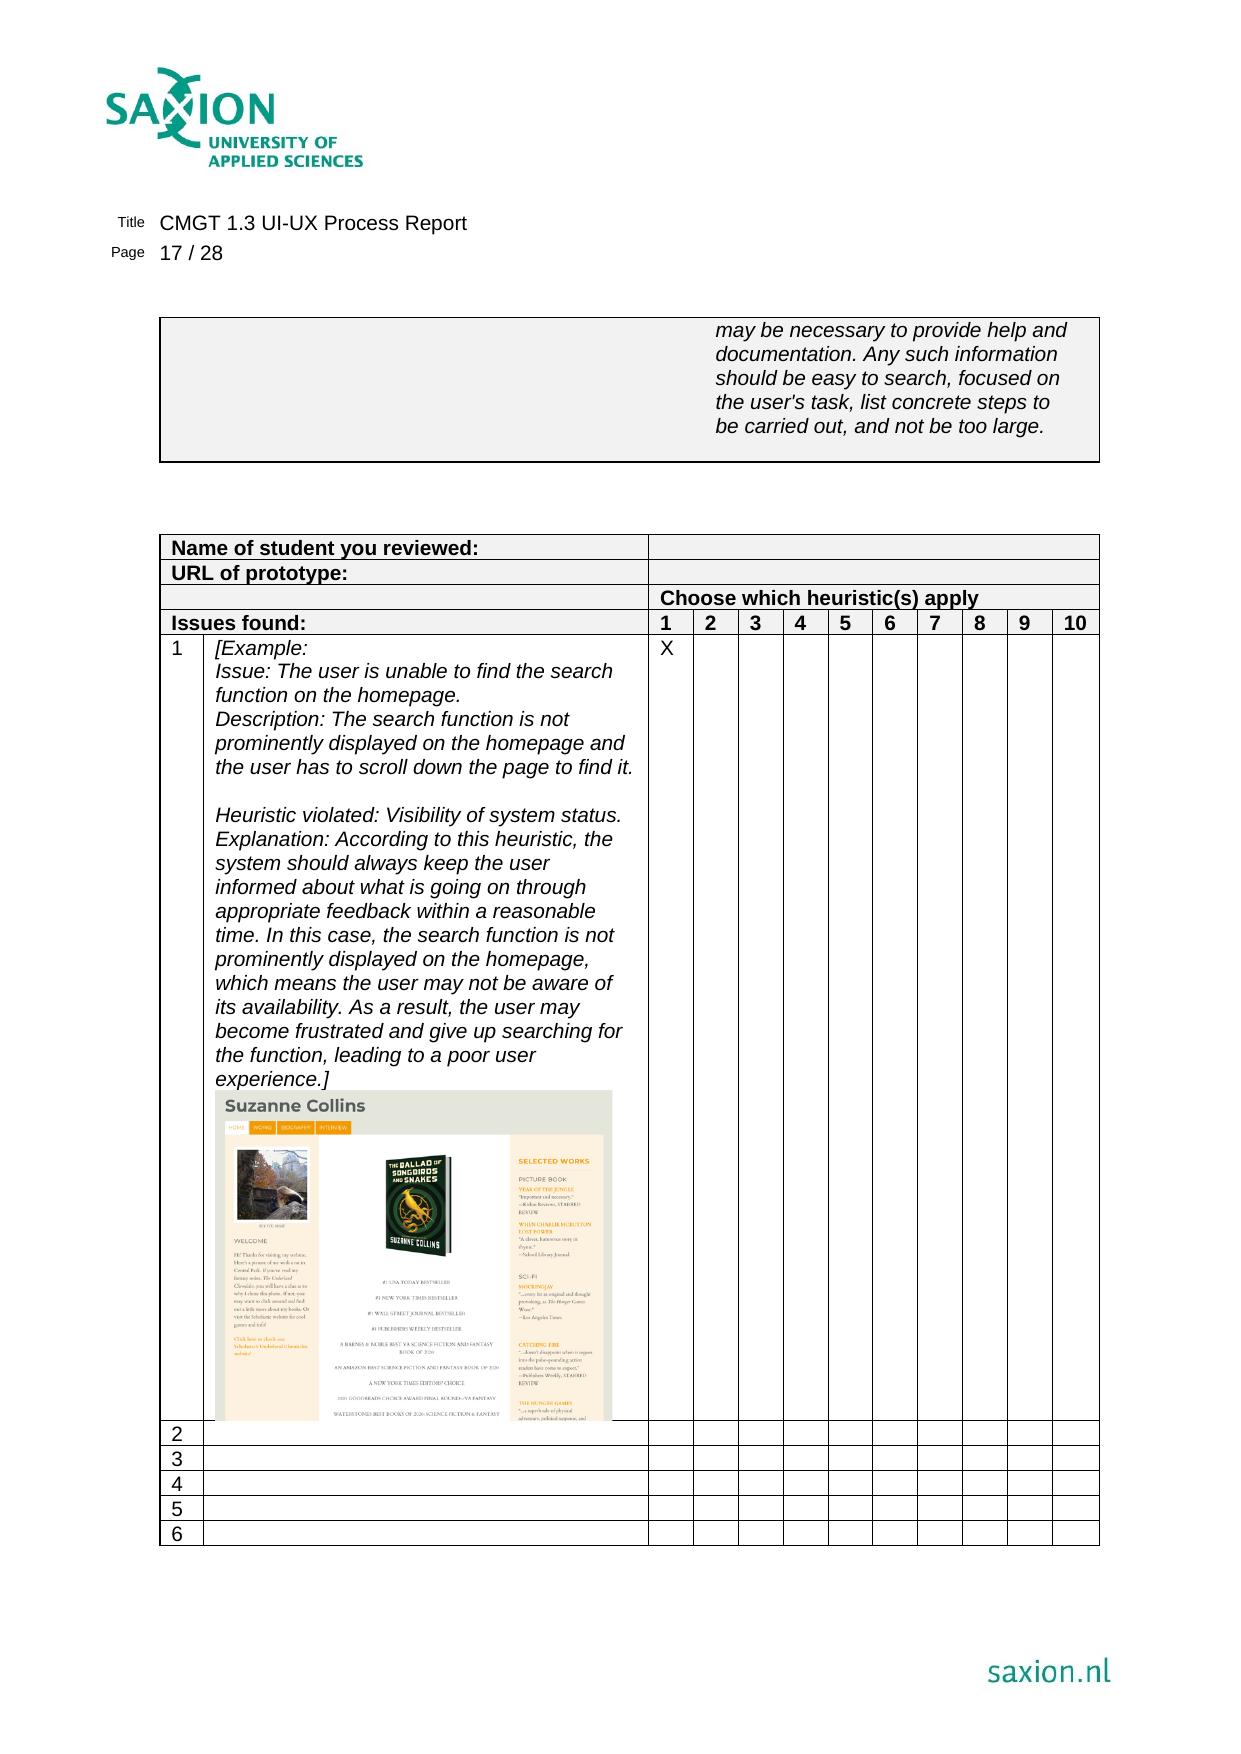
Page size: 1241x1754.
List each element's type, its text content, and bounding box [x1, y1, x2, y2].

table_header [649, 535, 1099, 559]
table_cell [873, 635, 917, 1420]
table_cell [1008, 635, 1052, 1420]
table_cell [1053, 1496, 1099, 1520]
table_cell 2 [161, 1421, 203, 1445]
table_cell 10 [1053, 610, 1099, 634]
table_cell 7 [918, 610, 962, 634]
table_cell [1008, 1496, 1052, 1520]
table_cell [963, 1521, 1007, 1545]
table_cell [204, 1521, 648, 1545]
table_cell [784, 1421, 828, 1445]
table_cell [829, 1496, 872, 1520]
table_cell [963, 1496, 1007, 1520]
table_cell [1053, 1446, 1099, 1470]
table_cell [873, 1521, 917, 1545]
picture [0, 1632, 1241, 1754]
table_cell 5 [829, 610, 872, 634]
table_header may be necessary to provide help and documentation. Any such information should be easy to search, focused on the user's task, list concrete steps to be carried out, and not be too large. [629, 318, 1087, 461]
table_cell [784, 635, 828, 1420]
table_cell [204, 1471, 648, 1495]
picture [215, 1090, 613, 1421]
table_cell X [649, 635, 693, 1420]
table_cell [1053, 1471, 1099, 1495]
table_cell [1008, 1521, 1052, 1545]
table_cell [694, 1446, 738, 1470]
table_cell [963, 635, 1007, 1420]
table_cell [739, 635, 783, 1420]
table_cell [784, 1471, 828, 1495]
table_cell [963, 1446, 1007, 1470]
table_cell 9 [1008, 610, 1052, 634]
table_cell 4 [784, 610, 828, 634]
table_cell [694, 635, 738, 1420]
table_cell [739, 1471, 783, 1495]
table_cell [694, 1496, 738, 1520]
table_cell [649, 1446, 693, 1470]
table_cell 8 [963, 610, 1007, 634]
table_cell [Example: Issue: The user is unable to find the search function on the homepage. Description: The search function is not prominently displayed on the homepage and the user has to scroll down the page to find it. Heuristic violated: Visibility of system status. Explanation: According to this heuristic, the system should always keep the user informed about what is going on through appropriate feedback within a reasonable time. In this case, the search function is not prominently displayed on the homepage, which means the user may not be aware of its availability. As a result, the user may become frustrated and give up searching for the function, leading to a poor user experience.] [204, 635, 648, 1420]
table_cell [649, 560, 1099, 584]
table_cell [204, 1446, 648, 1470]
table_cell [161, 585, 648, 609]
table_cell [829, 1446, 872, 1470]
table_cell [694, 1471, 738, 1495]
table_cell [873, 1421, 917, 1445]
table_cell [739, 1496, 783, 1520]
table_cell [204, 1421, 648, 1445]
table_cell [873, 1496, 917, 1520]
table_cell [649, 1496, 693, 1520]
table_cell [963, 1471, 1007, 1495]
table_cell 5 [161, 1496, 203, 1520]
table_cell [784, 1496, 828, 1520]
table_cell [204, 1496, 648, 1520]
table_cell [1008, 1446, 1052, 1470]
table_cell [784, 1446, 828, 1470]
table_cell [918, 1471, 962, 1495]
table_cell [918, 1446, 962, 1470]
table_header Name of student you reviewed: [161, 535, 648, 559]
table_cell [1053, 1421, 1099, 1445]
table_cell [963, 1421, 1007, 1445]
table_header [161, 318, 171, 461]
table_cell [694, 1521, 738, 1545]
table_cell [739, 1421, 783, 1445]
table_cell [694, 1421, 738, 1445]
table_cell 6 [161, 1521, 203, 1545]
picture [76, 59, 393, 178]
table_cell 2 [694, 610, 738, 634]
table_cell [784, 1521, 828, 1545]
table_cell 4 [161, 1471, 203, 1495]
table_cell [918, 1521, 962, 1545]
table_cell [829, 1471, 872, 1495]
table_cell [1053, 1521, 1099, 1545]
table_cell [1008, 1471, 1052, 1495]
table_cell [1008, 1421, 1052, 1445]
table_cell 6 [873, 610, 917, 634]
table_cell [649, 1421, 693, 1445]
table_cell [918, 635, 962, 1420]
table_cell [649, 1471, 693, 1495]
table_cell Issues found: [161, 610, 648, 634]
table_cell [829, 1421, 872, 1445]
table_cell 3 [161, 1446, 203, 1470]
table_cell [873, 1446, 917, 1470]
table_cell [649, 1521, 693, 1545]
table_cell [873, 1471, 917, 1495]
table_cell [739, 1446, 783, 1470]
table_cell [918, 1496, 962, 1520]
table_cell [918, 1421, 962, 1445]
table_cell [1053, 635, 1099, 1420]
table_cell [739, 1521, 783, 1545]
table_cell 3 [739, 610, 783, 634]
table_cell URL of prototype: [161, 560, 648, 584]
table_cell [829, 1521, 872, 1545]
table_cell Choose which heuristic(s) apply [649, 585, 1099, 609]
table_cell [829, 635, 872, 1420]
table_cell 1 [649, 610, 693, 634]
table_header [171, 318, 629, 461]
table_cell 1 [161, 635, 203, 1420]
table_header [1087, 318, 1099, 461]
